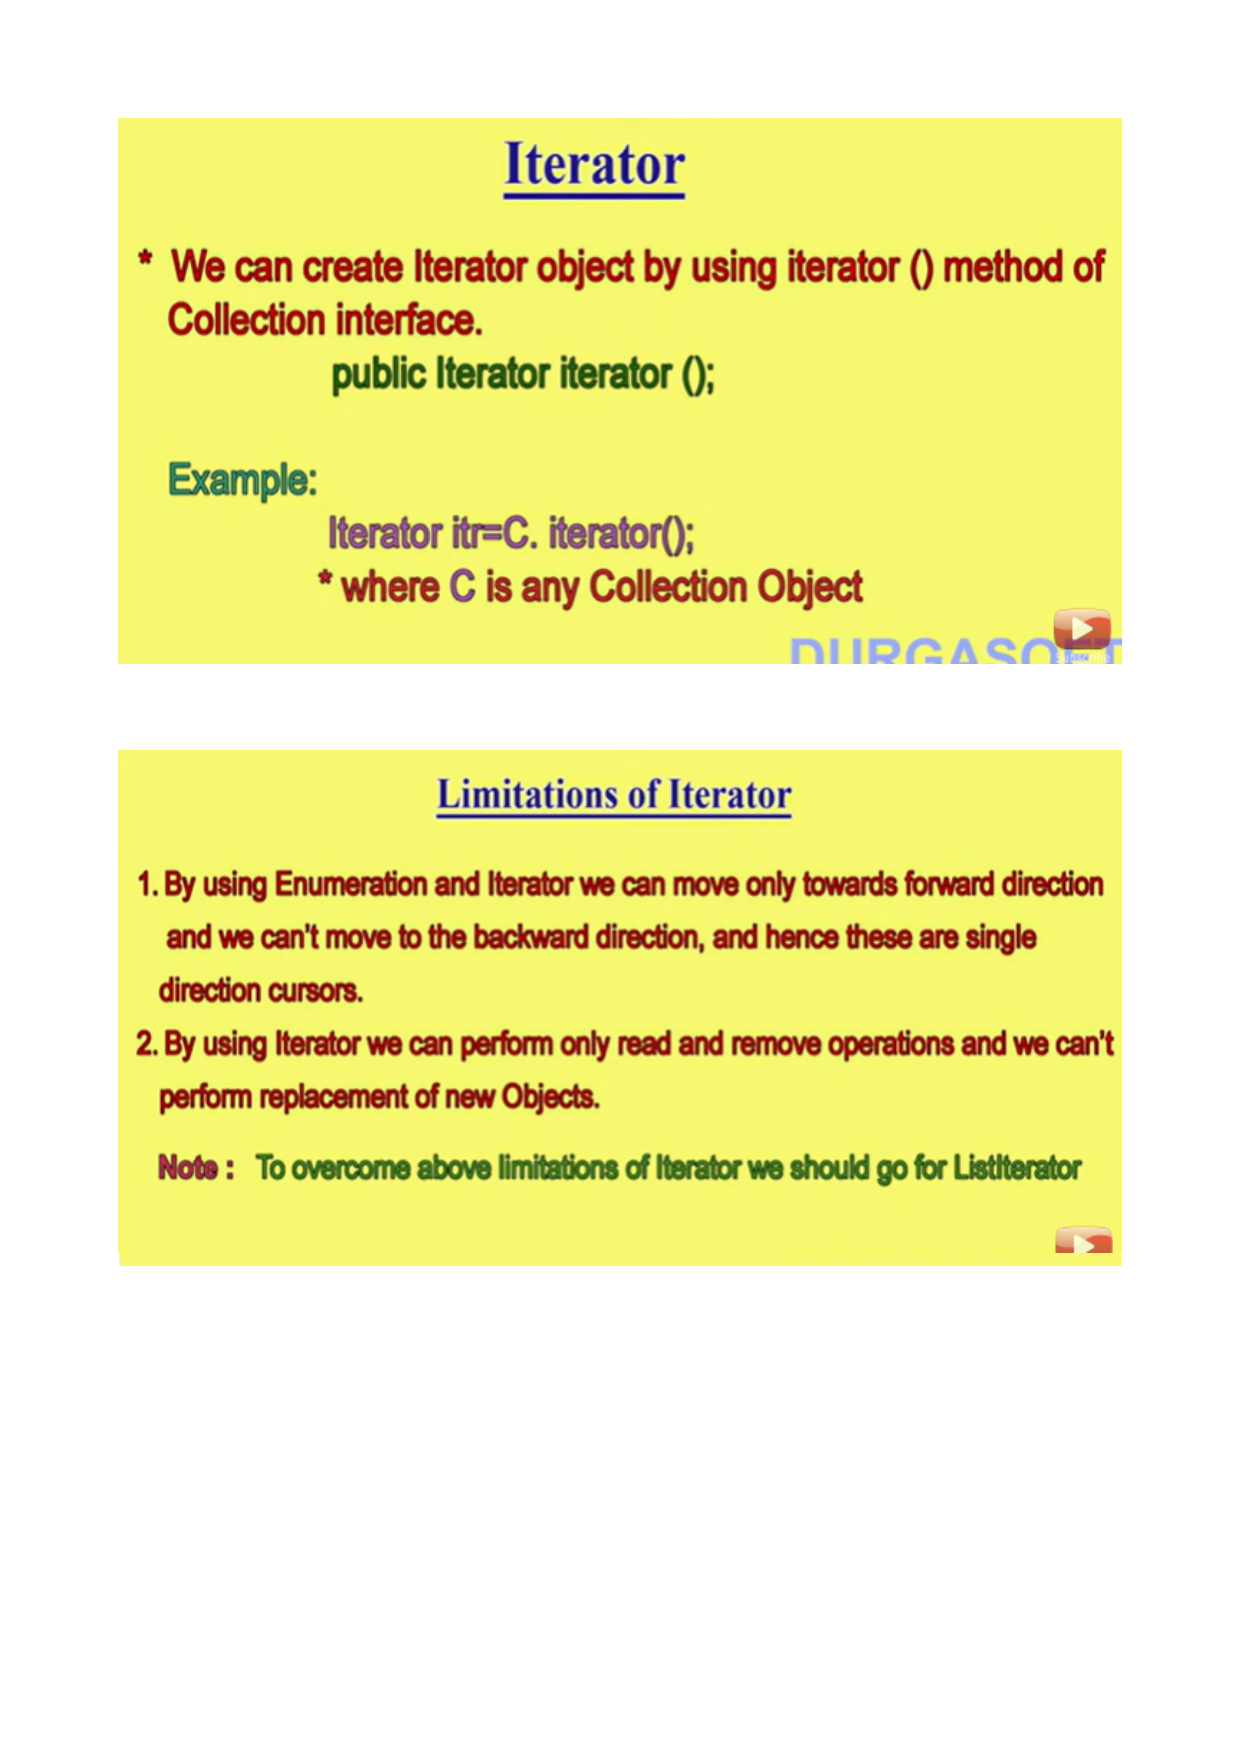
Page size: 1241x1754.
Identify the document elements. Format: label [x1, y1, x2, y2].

picture [118, 750, 1123, 1266]
picture [118, 118, 1123, 664]
